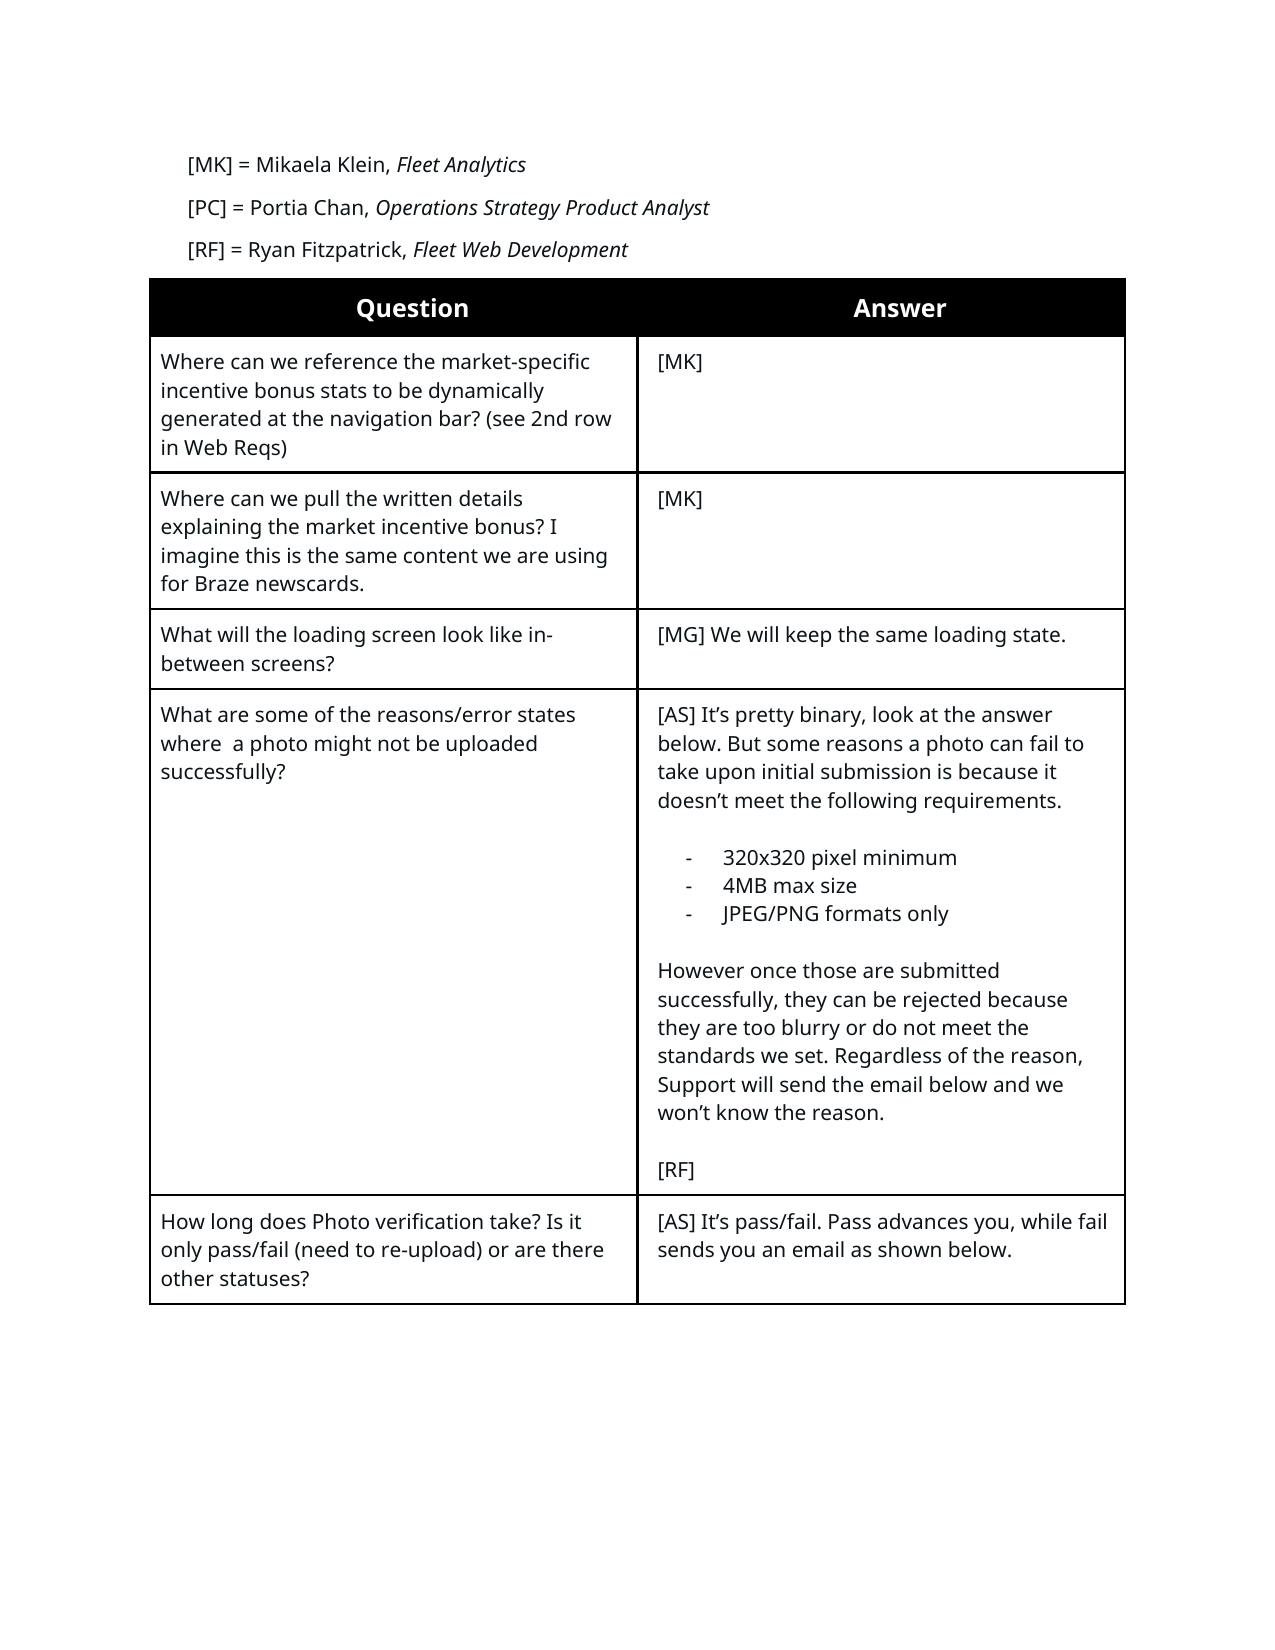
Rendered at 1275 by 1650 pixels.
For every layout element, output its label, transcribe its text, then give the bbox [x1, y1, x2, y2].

table_cell [MG] We will keep the same loading state. [639, 610, 1124, 688]
table_cell Where can we reference the market-specific incentive bonus stats to be dynamically generated at the navigation bar? (see 2nd row in Web Reqs) [151, 337, 636, 471]
table_cell How long does Photo verification take? Is it only pass/fail (need to re-upload) or are there other statuses? [151, 1196, 636, 1302]
text [MK] = Mikaela Klein, Fleet Analytics [187, 150, 1125, 178]
table_cell [MK] [639, 337, 1124, 471]
text [RF] = Ryan Fitzpatrick, Fleet Web Development [187, 235, 1125, 264]
table_cell [MK] [639, 474, 1124, 608]
table_cell [AS] It’s pretty binary, look at the answer below. But some reasons a photo can fail to take upon initial submission is because it doesn’t meet the following requirements. 320x320 pixel minimum 4MB max size JPEG/PNG formats only However once those are submitted successfully, they can be rejected because they are too blurry or do not meet the standards we set. Regardless of the reason, Support will send the email below and we won’t know the reason. [RF] [639, 690, 1124, 1194]
table_header Answer [639, 280, 1124, 335]
table_cell What are some of the reasons/error states where a photo might not be uploaded successfully? [151, 690, 636, 1194]
text [PC] = Portia Chan, Operations Strategy Product Analyst [187, 193, 1125, 221]
table_cell [AS] It’s pass/fail. Pass advances you, while fail sends you an email as shown below. [639, 1196, 1124, 1302]
table_header Question [151, 280, 636, 335]
table_cell Where can we pull the written details explaining the market incentive bonus? I imagine this is the same content we are using for Braze newscards. [151, 474, 636, 608]
table_cell What will the loading screen look like in-between screens? [151, 610, 636, 688]
